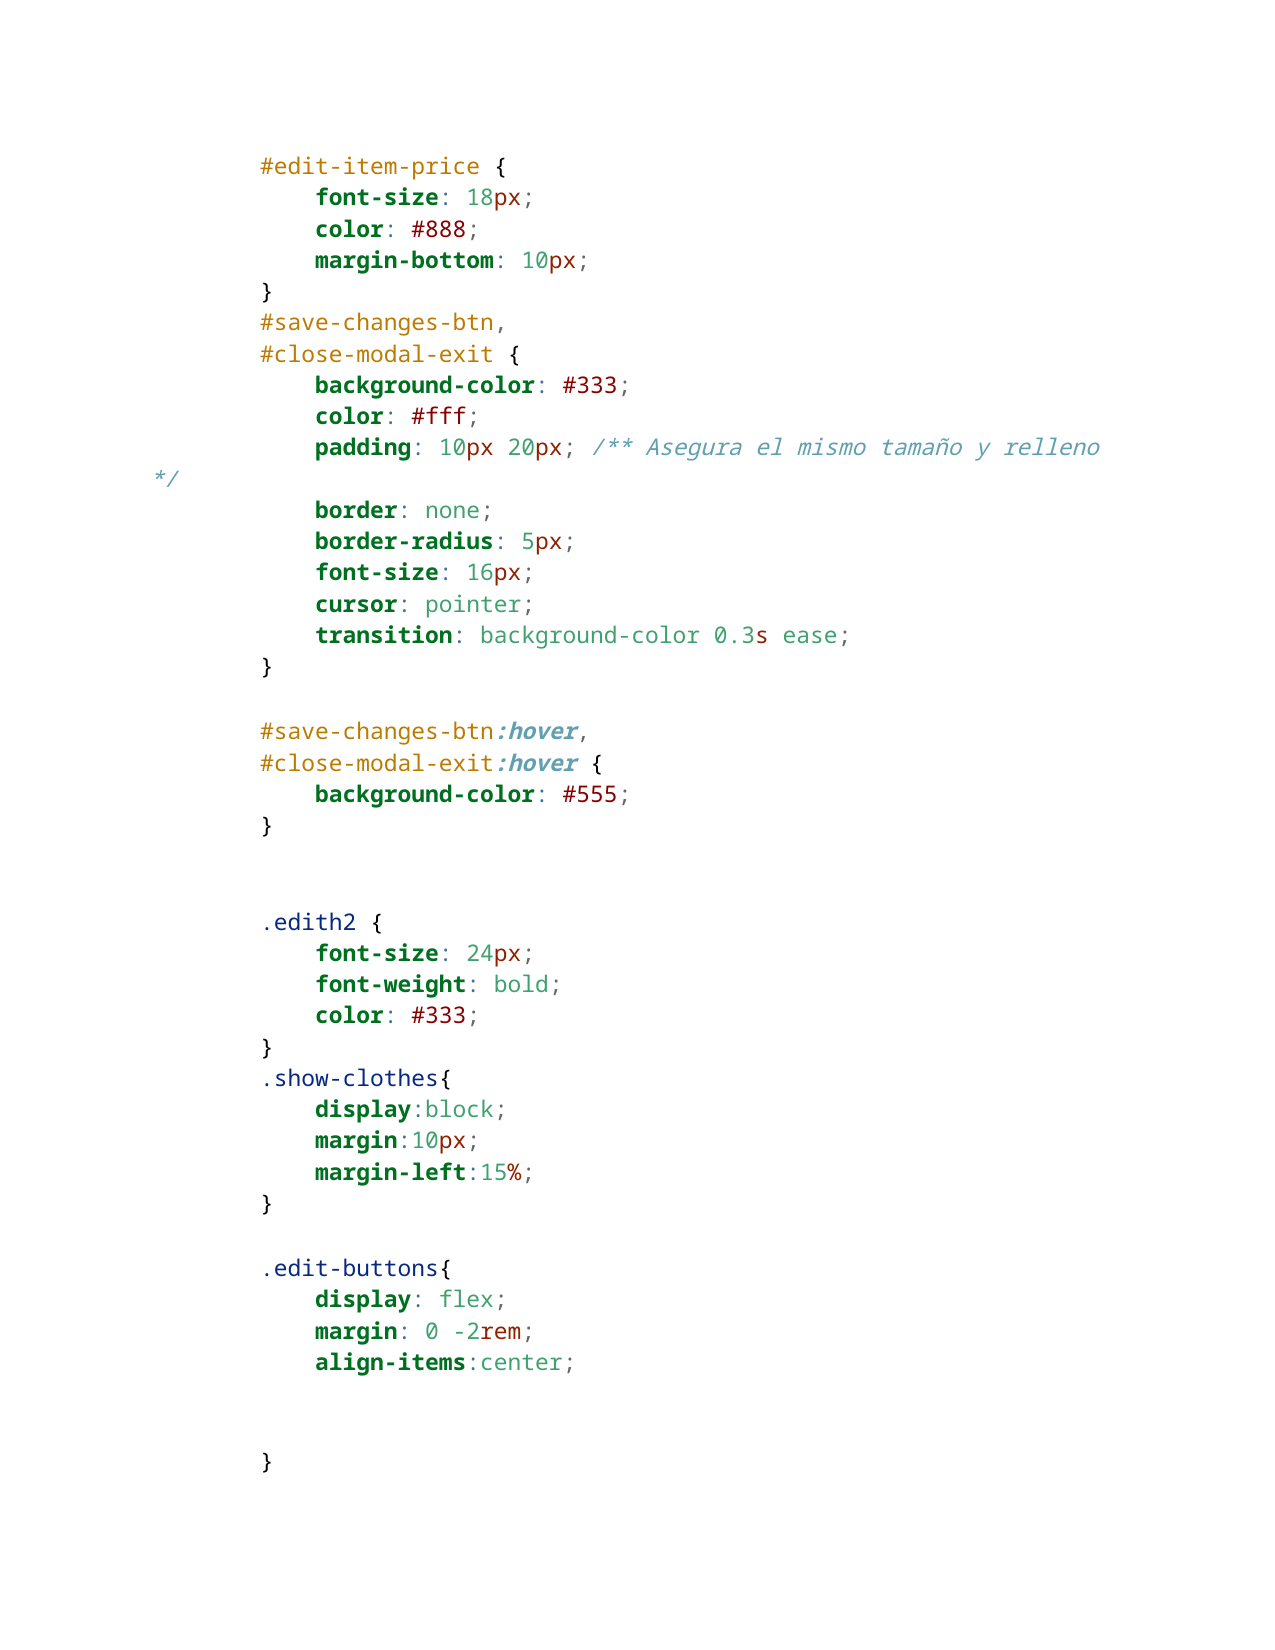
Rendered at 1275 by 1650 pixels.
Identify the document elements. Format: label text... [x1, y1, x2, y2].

text #edit-item-price { font-size: 18px; color: #888; margin-bottom: 10px; } #save-changes-btn, #close-modal-exit { background-color: #333; color: #fff; padding: 10px 20px; /** Asegura el mismo tamaño y relleno */ border: none; border-radius: 5px; font-size: 16px; cursor: pointer; transition: background-color 0.3s ease; } #save-changes-btn:hover, #close-modal-exit:hover { background-color: #555; } .edith2 { font-size: 24px; font-weight: bold; color: #333; } .show-clothes{ display:block; margin:10px; margin-left:15%; } .edit-buttons{ display: flex; margin: 0 -2rem; align-items:center; } [150, 150, 1125, 1477]
